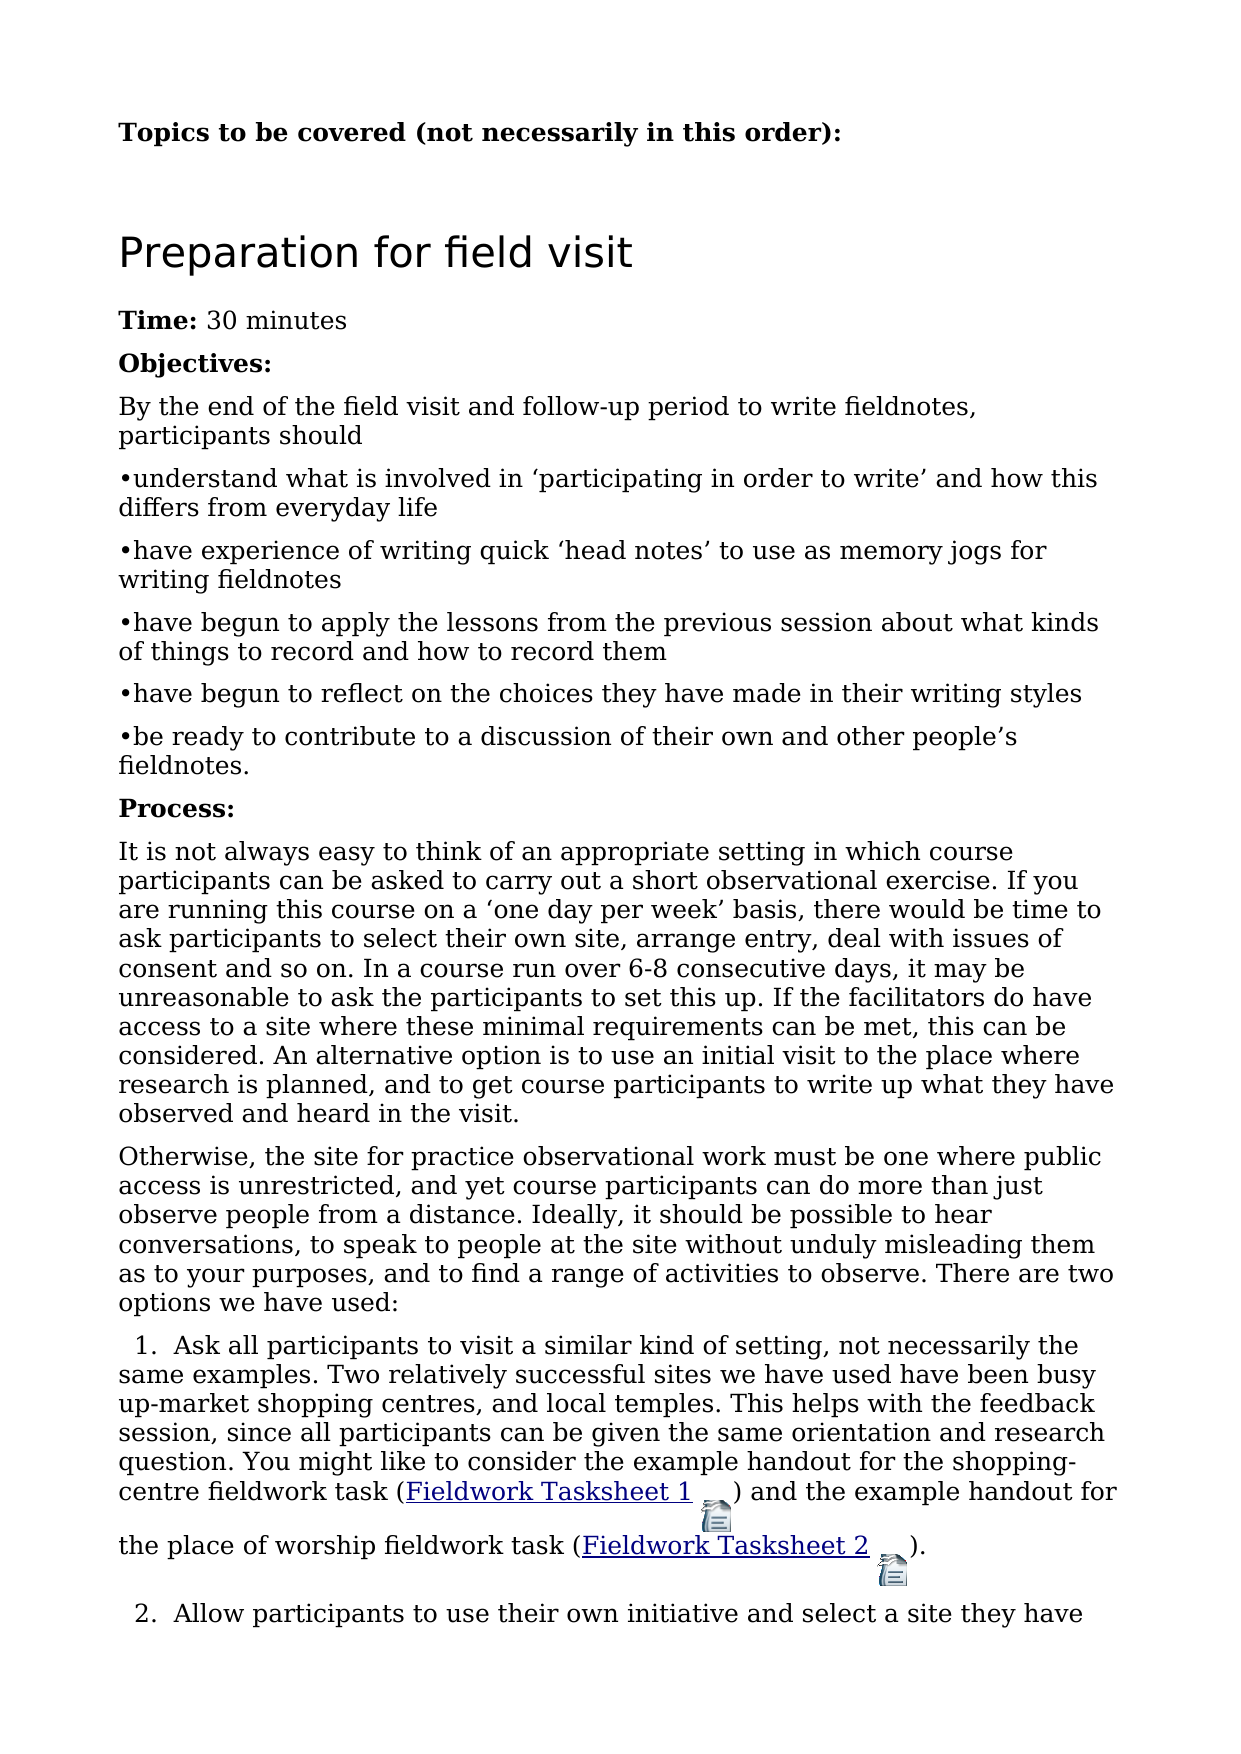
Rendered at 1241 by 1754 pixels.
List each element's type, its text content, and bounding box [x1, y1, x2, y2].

text Objectives: [118, 349, 1122, 378]
list be ready to contribute to a discussion of their own and other people’s fieldnotes. [118, 722, 1122, 781]
text By the end of the field visit and follow-up period to write fieldnotes, participants should [118, 392, 1122, 450]
text Process: [118, 794, 1122, 823]
list understand what is involved in ‘participating in order to write’ and how this differs from everyday life [118, 464, 1122, 522]
text Otherwise, the site for practice observational work must be one where public access is unrestricted, and yet course participants can do more than just observe people from a distance. Ideally, it should be possible to hear conversations, to speak to people at the site without unduly misleading them as to your purposes, and to find a range of activities to observe. There are two options we have used: [118, 1142, 1122, 1317]
picture [701, 1500, 733, 1532]
list have begun to reflect on the choices they have made in their writing styles [118, 679, 1122, 709]
text Time: 30 minutes [118, 306, 1122, 336]
text It is not always easy to think of an appropriate setting in which course participants can be asked to carry out a short observational exercise. If you are running this course on a ‘one day per week’ basis, there would be time to ask participants to select their own site, arrange entry, deal with issues of consent and so on. In a course run over 6-8 consecutive days, it may be unreasonable to ask the participants to set this up. If the facilitators do have access to a site where these minimal requirements can be met, this can be considered. An alternative option is to use an initial visit to the place where research is planned, and to get course participants to write up what they have observed and heard in the visit. [118, 837, 1122, 1129]
list have begun to apply the lessons from the previous session about what kinds of things to record and how to record them [118, 608, 1122, 666]
text Topics to be covered (not necessarily in this order): [118, 118, 1122, 147]
list have experience of writing quick ‘head notes’ to use as memory jogs for writing fieldnotes [118, 536, 1122, 594]
list Allow participants to use their own initiative and select a site they have [118, 1599, 1122, 1629]
list Ask all participants to visit a similar kind of setting, not necessarily the same examples. Two relatively successful sites we have used have been busy up-market shopping centres, and local temples. This helps with the feedback session, since all participants can be given the same orientation and research question. You might like to consider the example handout for the shopping-centre fieldwork task (Fieldwork Tasksheet 1 ) and the example handout for the place of worship fieldwork task (Fieldwork Tasksheet 2 ). [118, 1331, 1122, 1586]
picture [877, 1554, 909, 1586]
subtitle Preparation for field visit [118, 229, 1122, 278]
